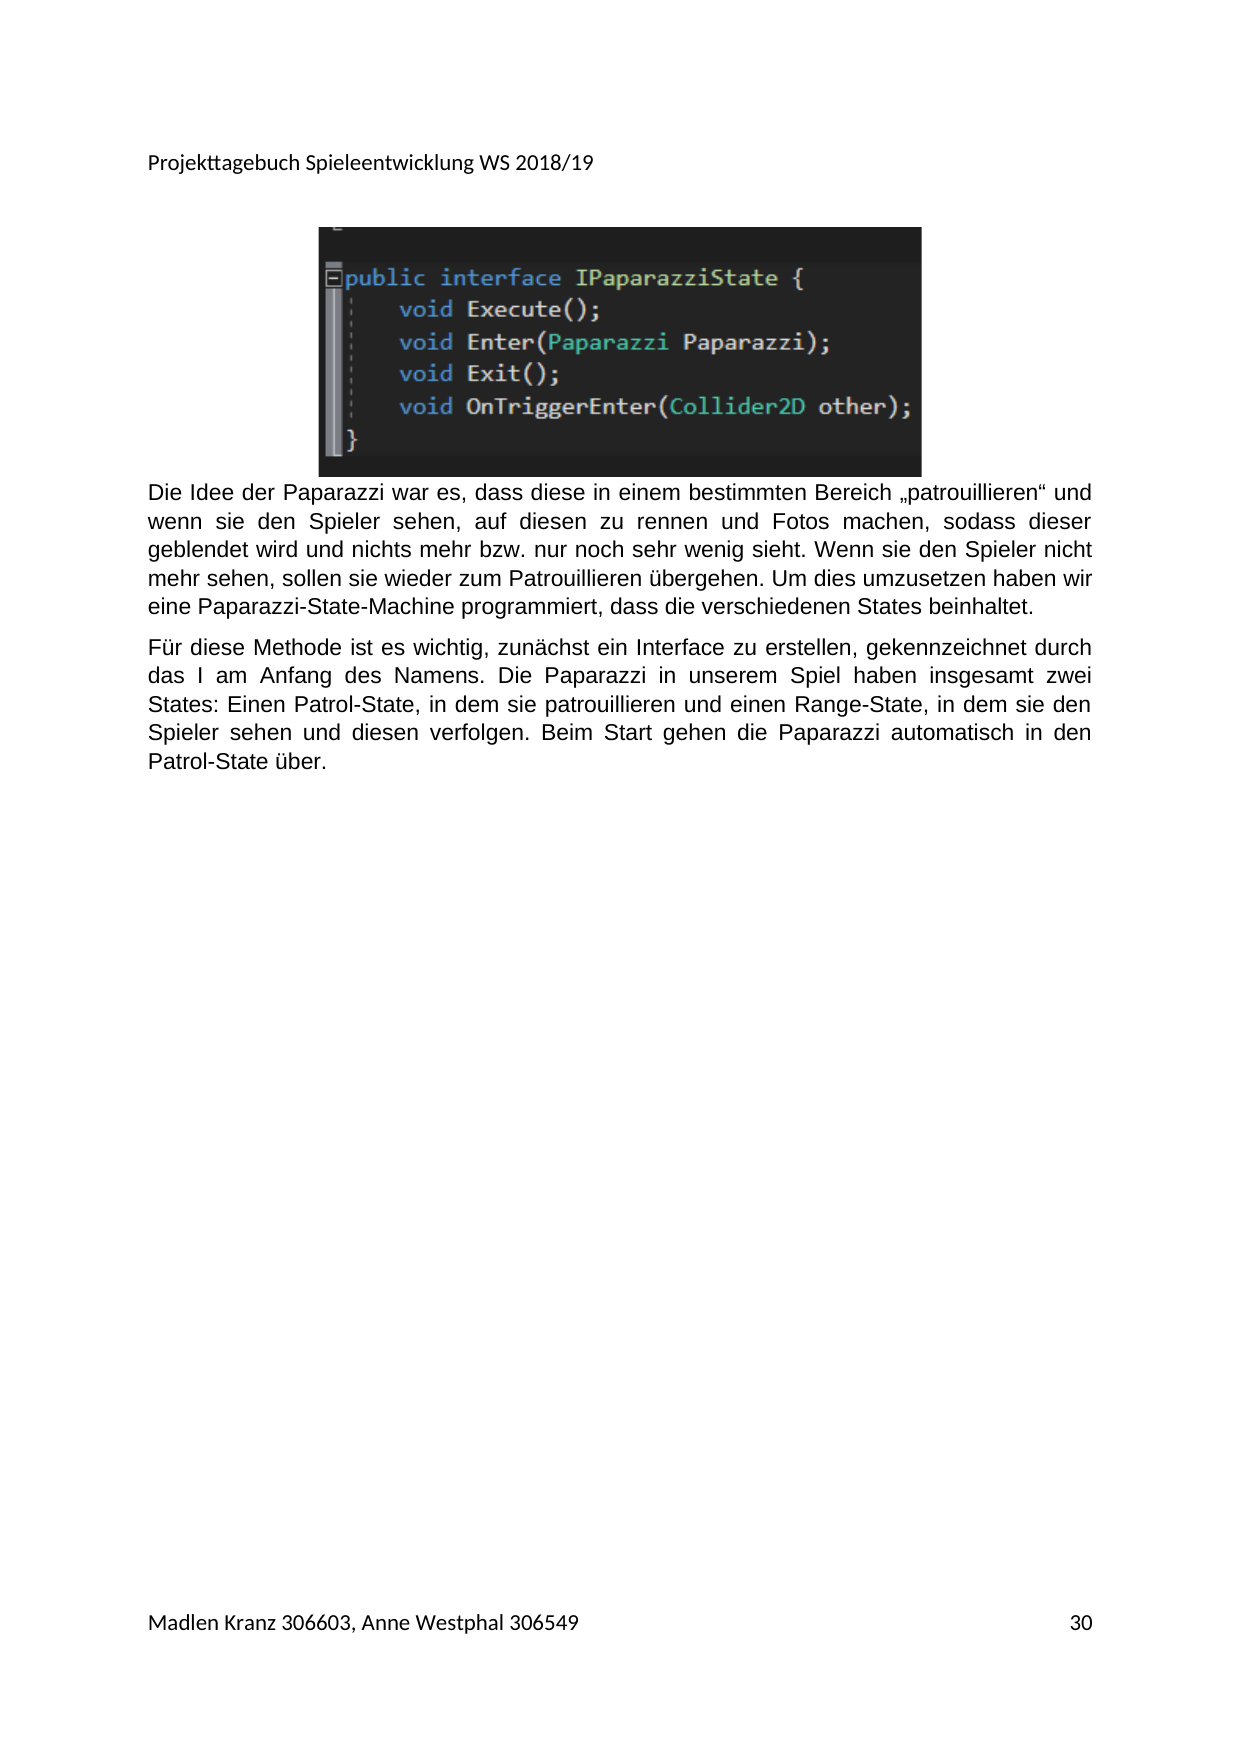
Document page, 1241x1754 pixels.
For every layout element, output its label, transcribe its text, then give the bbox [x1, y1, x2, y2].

text Die Idee der Paparazzi war es, dass diese in einem bestimmten Bereich „patrouillieren“ und wenn sie den Spieler sehen, auf diesen zu rennen und Fotos machen, sodass dieser geblendet wird und nichts mehr bzw. nur noch sehr wenig sieht. Wenn sie den Spieler nicht mehr sehen, sollen sie wieder zum Patrouillieren übergehen. Um dies umzusetzen haben wir eine Paparazzi-State-Machine programmiert, dass die verschiedenen States beinhaltet. [148, 205, 1093, 619]
picture [318, 227, 922, 477]
text Für diese Methode ist es wichtig, zunächst ein Interface zu erstellen, gekennzeichnet durch das I am Anfang des Namens. Die Paparazzi in unserem Spiel haben insgesamt zwei States: Einen Patrol-State, in dem sie patrouillieren und einen Range-State, in dem sie den Spieler sehen und diesen verfolgen. Beim Start gehen die Paparazzi automatisch in den Patrol-State über. [148, 634, 1093, 774]
